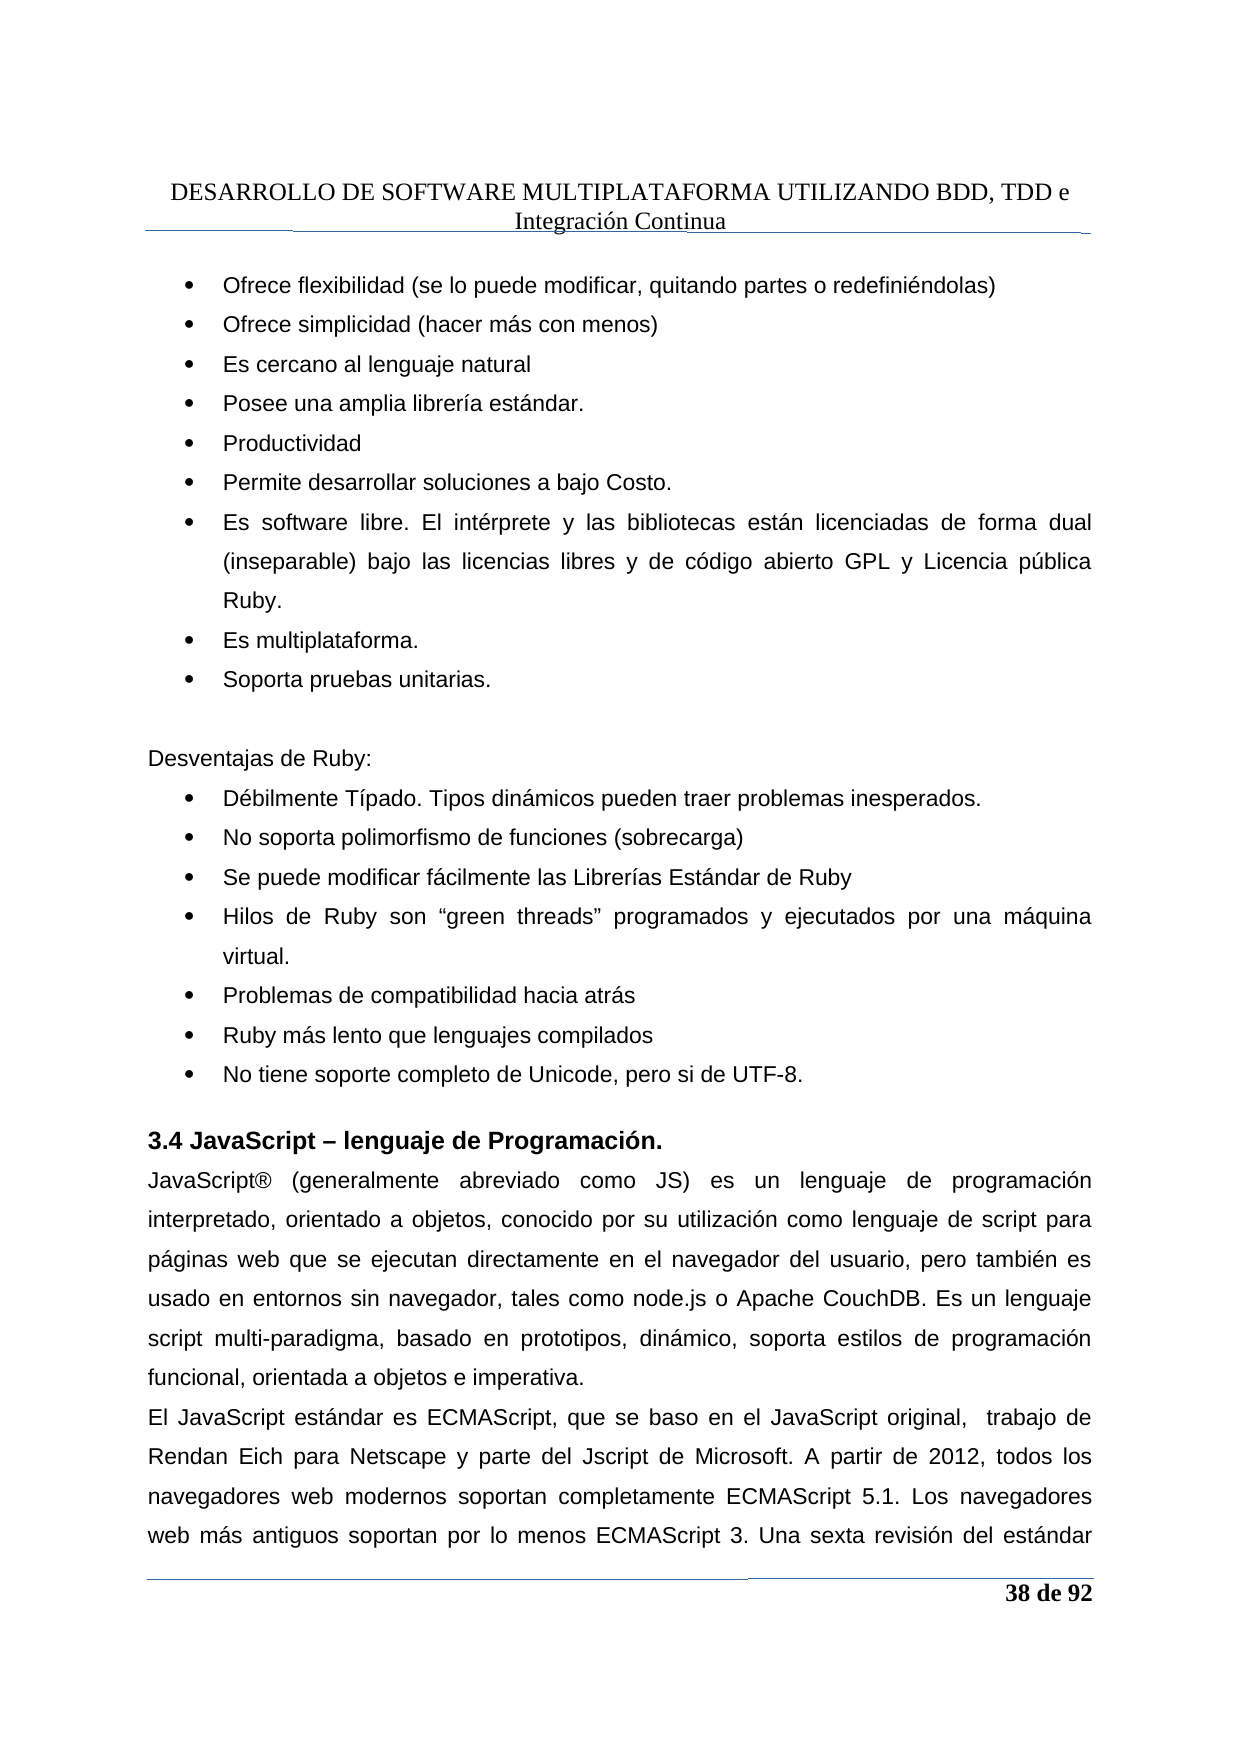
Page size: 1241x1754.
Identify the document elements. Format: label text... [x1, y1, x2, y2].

list Problemas de compatibilidad hacia atrás [185, 982, 1093, 1009]
list Soporta pruebas unitarias. [185, 666, 1093, 693]
subtitle 3.4 JavaScript – lenguaje de Programación. [148, 1126, 1093, 1154]
text JavaScript® (generalmente abreviado como JS) es un lenguaje de programación interpretado, orientado a objetos, conocido por su utilización como lenguaje de script para páginas web que se ejecutan directamente en el navegador del usuario, pero también es usado en entornos sin navegador, tales como node.js o Apache CouchDB. Es un lenguaje script multi-paradigma, basado en prototipos, dinámico, soporta estilos de programación funcional, orientada a objetos e imperativa. [148, 1167, 1093, 1391]
list Ofrece flexibilidad (se lo puede modificar, quitando partes o redefiniéndolas) [185, 272, 1093, 298]
list Es software libre. El intérprete y las bibliotecas están licenciadas de forma dual (inseparable) bajo las licencias libres y de código abierto GPL y Licencia pública Ruby. [185, 508, 1093, 614]
list Ofrece simplicidad (hacer más con menos) [185, 311, 1093, 337]
list No soporta polimorfismo de funciones (sobrecarga) [185, 824, 1093, 851]
list Posee una amplia librería estándar. [185, 390, 1093, 416]
list Productividad [185, 429, 1093, 456]
list Es multiplataforma. [185, 627, 1093, 653]
list Se puede modificar fácilmente las Librerías Estándar de Ruby [185, 864, 1093, 890]
list No tiene soporte completo de Unicode, pero si de UTF-8. [185, 1061, 1093, 1088]
list Ruby más lento que lenguajes compilados [185, 1022, 1093, 1048]
text El JavaScript estándar es ECMAScript, que se baso en el JavaScript original, trabajo de Rendan Eich para Netscape y parte del Jscript de Microsoft. A partir de 2012, todos los navegadores web modernos soportan completamente ECMAScript 5.1. Los navegadores web más antiguos soportan por lo menos ECMAScript 3. Una sexta revisión del estándar [148, 1404, 1093, 1549]
list Débilmente Típado. Tipos dinámicos pueden traer problemas inesperados. [185, 785, 1093, 811]
list Es cercano al lenguaje natural [185, 351, 1093, 377]
list Permite desarrollar soluciones a bajo Costo. [185, 469, 1093, 495]
text Desventajas de Ruby: [148, 745, 1093, 772]
list Hilos de Ruby son “green threads” programados y ejecutados por una máquina virtual. [185, 903, 1093, 969]
